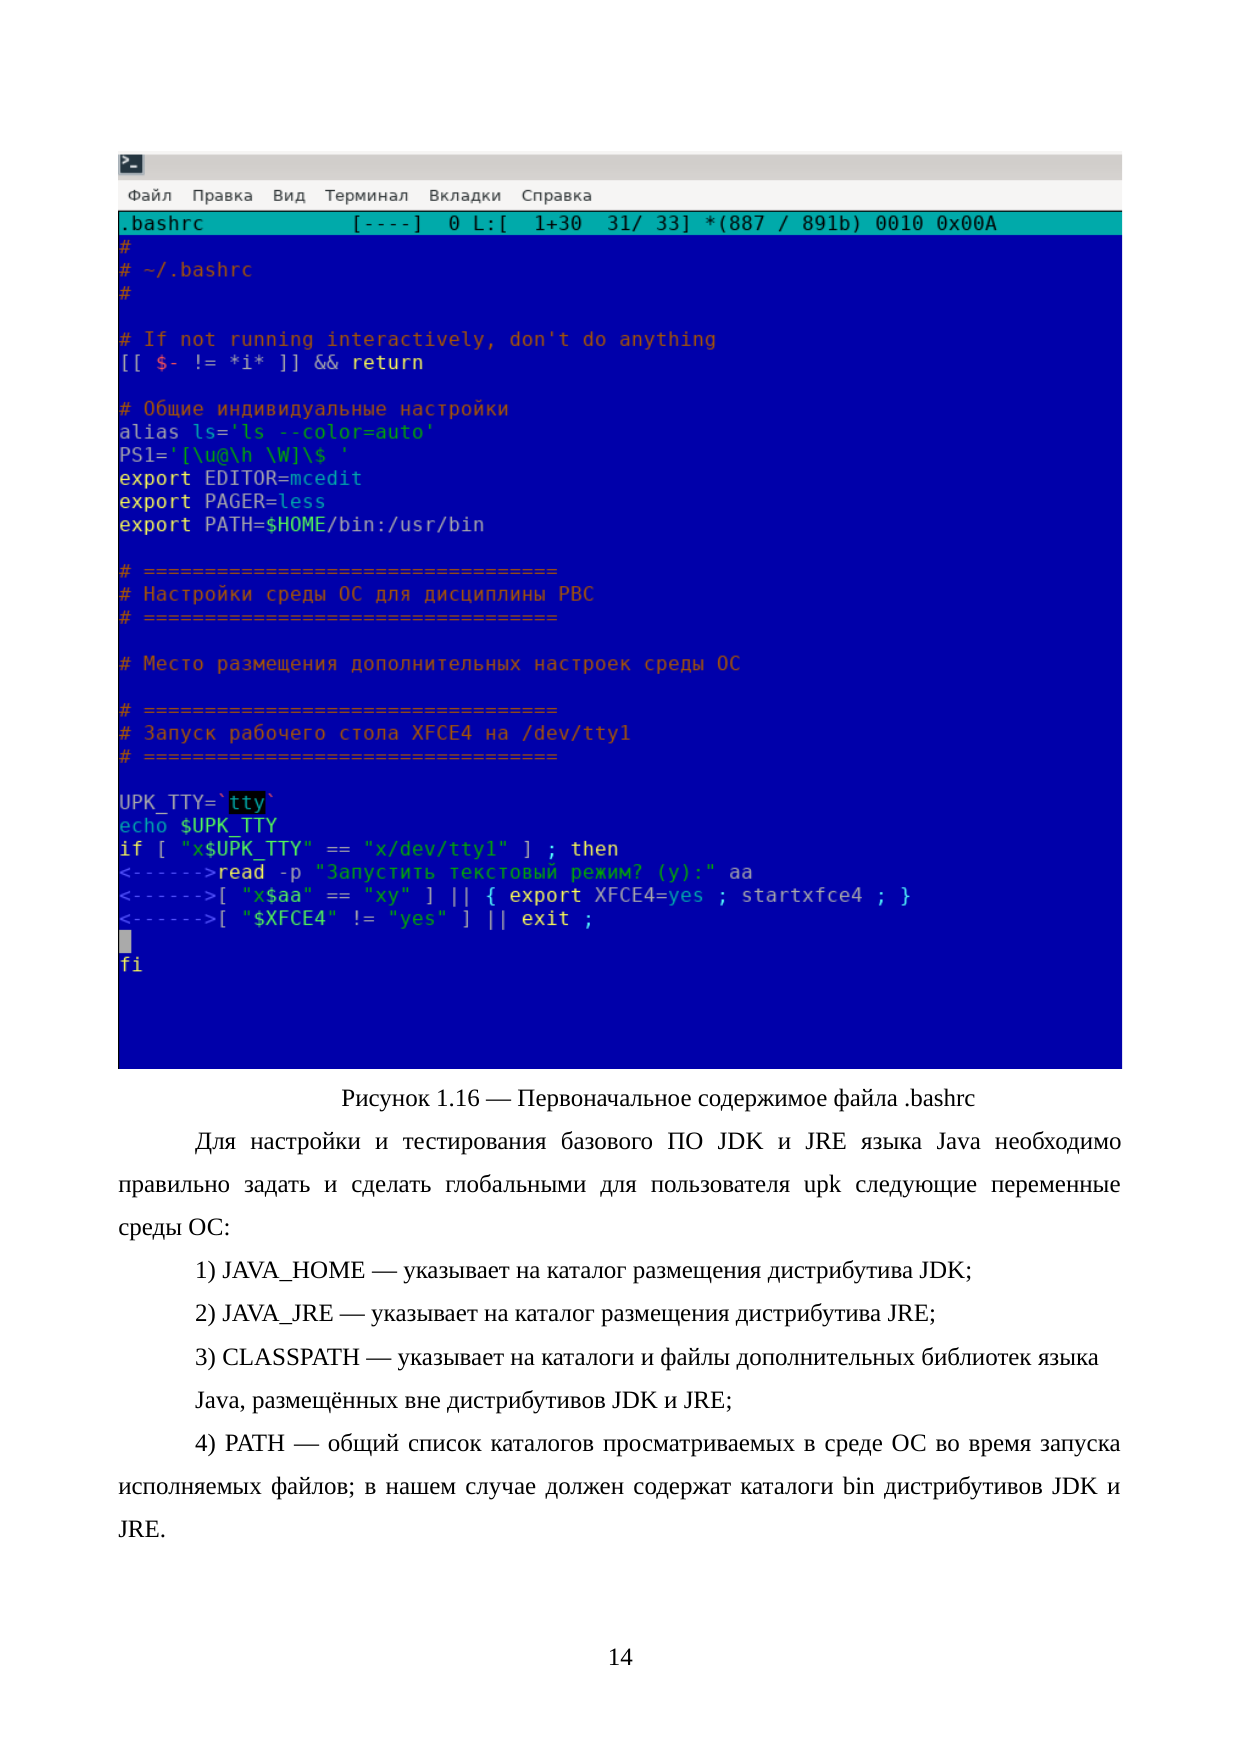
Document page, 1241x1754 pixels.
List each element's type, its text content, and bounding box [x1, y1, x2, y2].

text [118, 142, 1122, 151]
text 3) CLASSPATH — указывает на каталоги и файлы дополнительных библиотек языка [118, 1342, 1122, 1370]
text 2) JAVA_JRE — указывает на каталог размещения дистрибутива JRE; [118, 1298, 1122, 1327]
text 1) JAVA_HOME — указывает на каталог размещения дистрибутива JDK; [118, 1255, 1122, 1284]
text Java, размещённых вне дистрибутивов JDK и JRE; [118, 1385, 1122, 1413]
text 4) PATH — общий список каталогов просматриваемых в среде ОС во время запуска исполняемых файлов; в нашем случае должен содержат каталоги bin дистрибутивов JDK и JRE. [118, 1428, 1122, 1543]
text Для настройки и тестирования базового ПО JDK и JRE языка Java необходимо правильно задать и сделать глобальными для пользователя upk следующие переменные среды ОС: [118, 1126, 1122, 1241]
picture [118, 151, 1123, 1069]
text Рисунок 1.16 — Первоначальное содержимое файла .bashrc [118, 1069, 1122, 1112]
